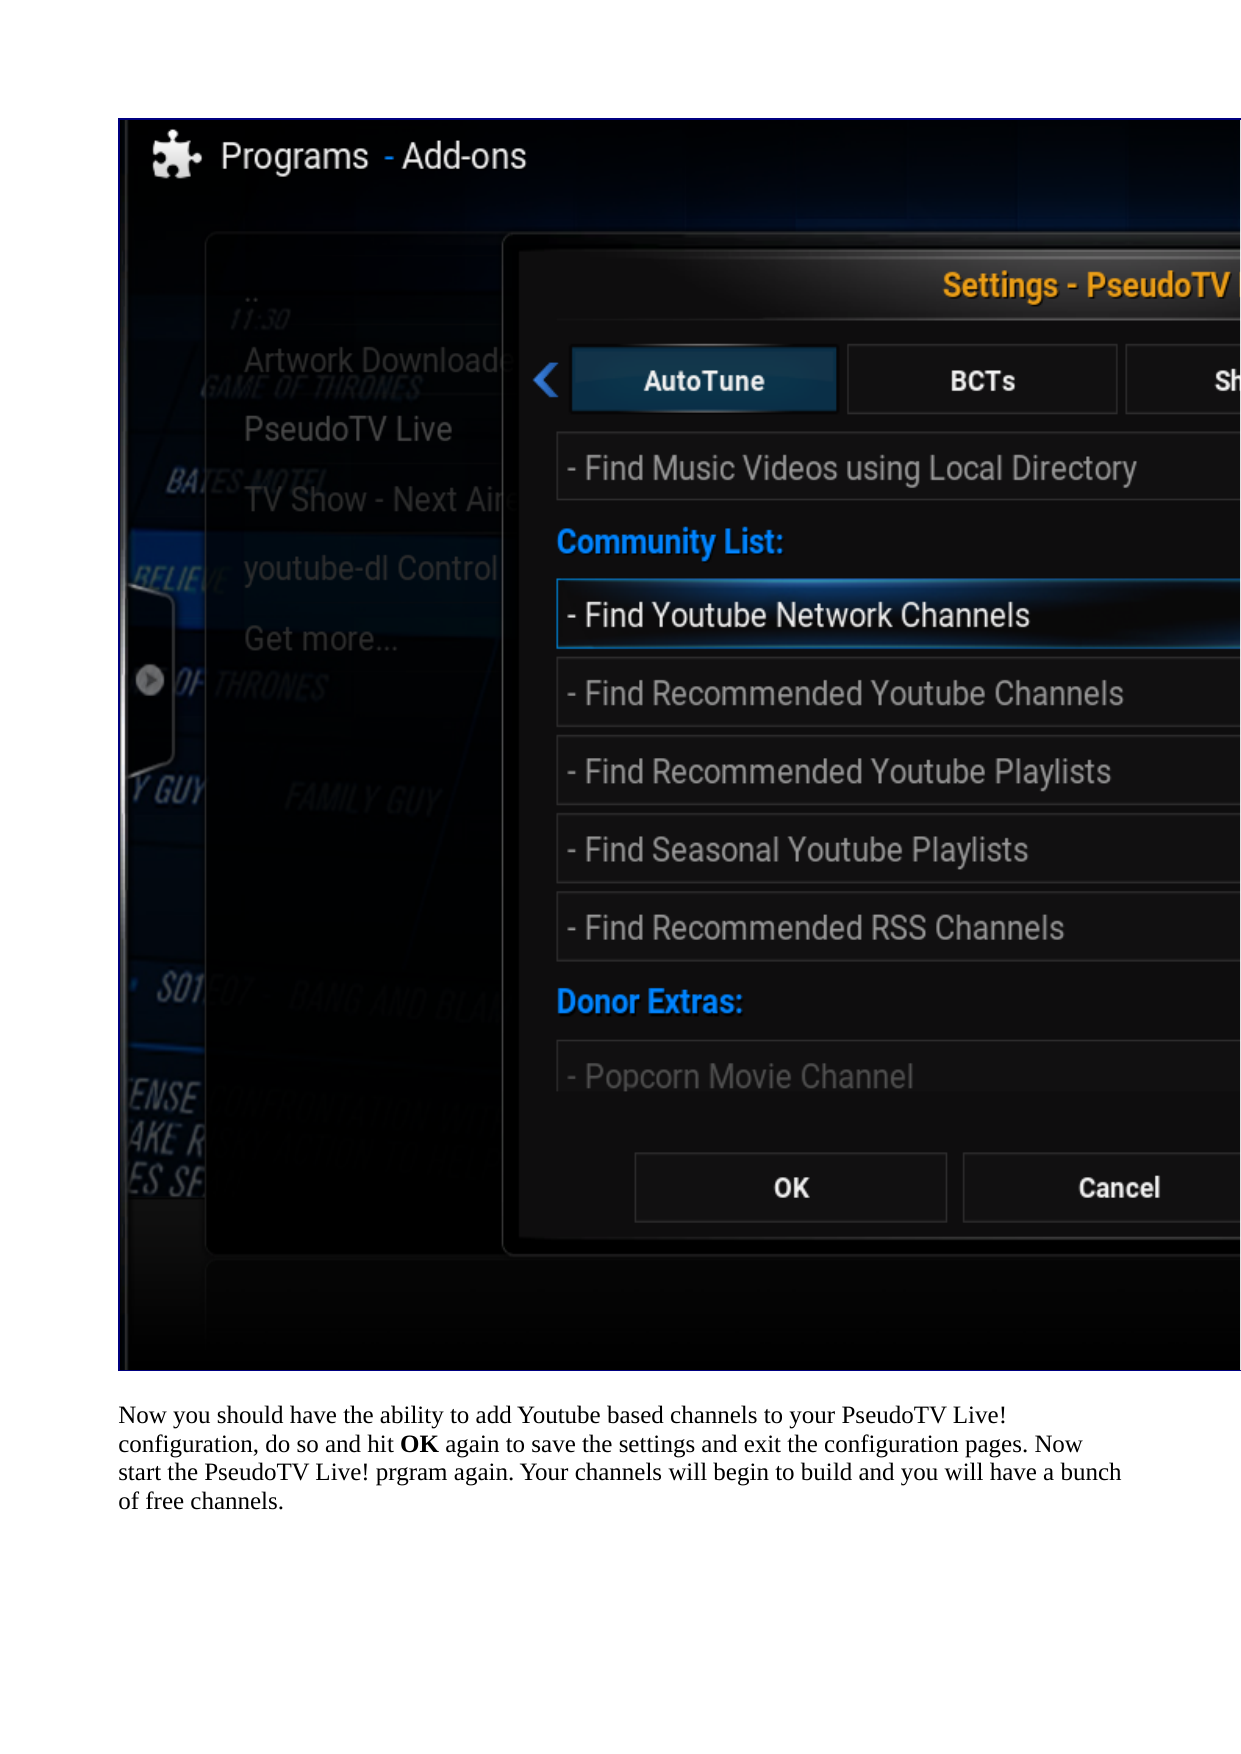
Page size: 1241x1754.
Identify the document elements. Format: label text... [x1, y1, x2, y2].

picture [120, 120, 1241, 1370]
text Now you should have the ability to add Youtube based channels to your PseudoTV Live! configuration, do so and hit OK again to save the settings and exit the configuration pages. Now start the PseudoTV Live! prgram again. Your channels will begin to build and you will have a bunch of free channels. [118, 1371, 1122, 1515]
